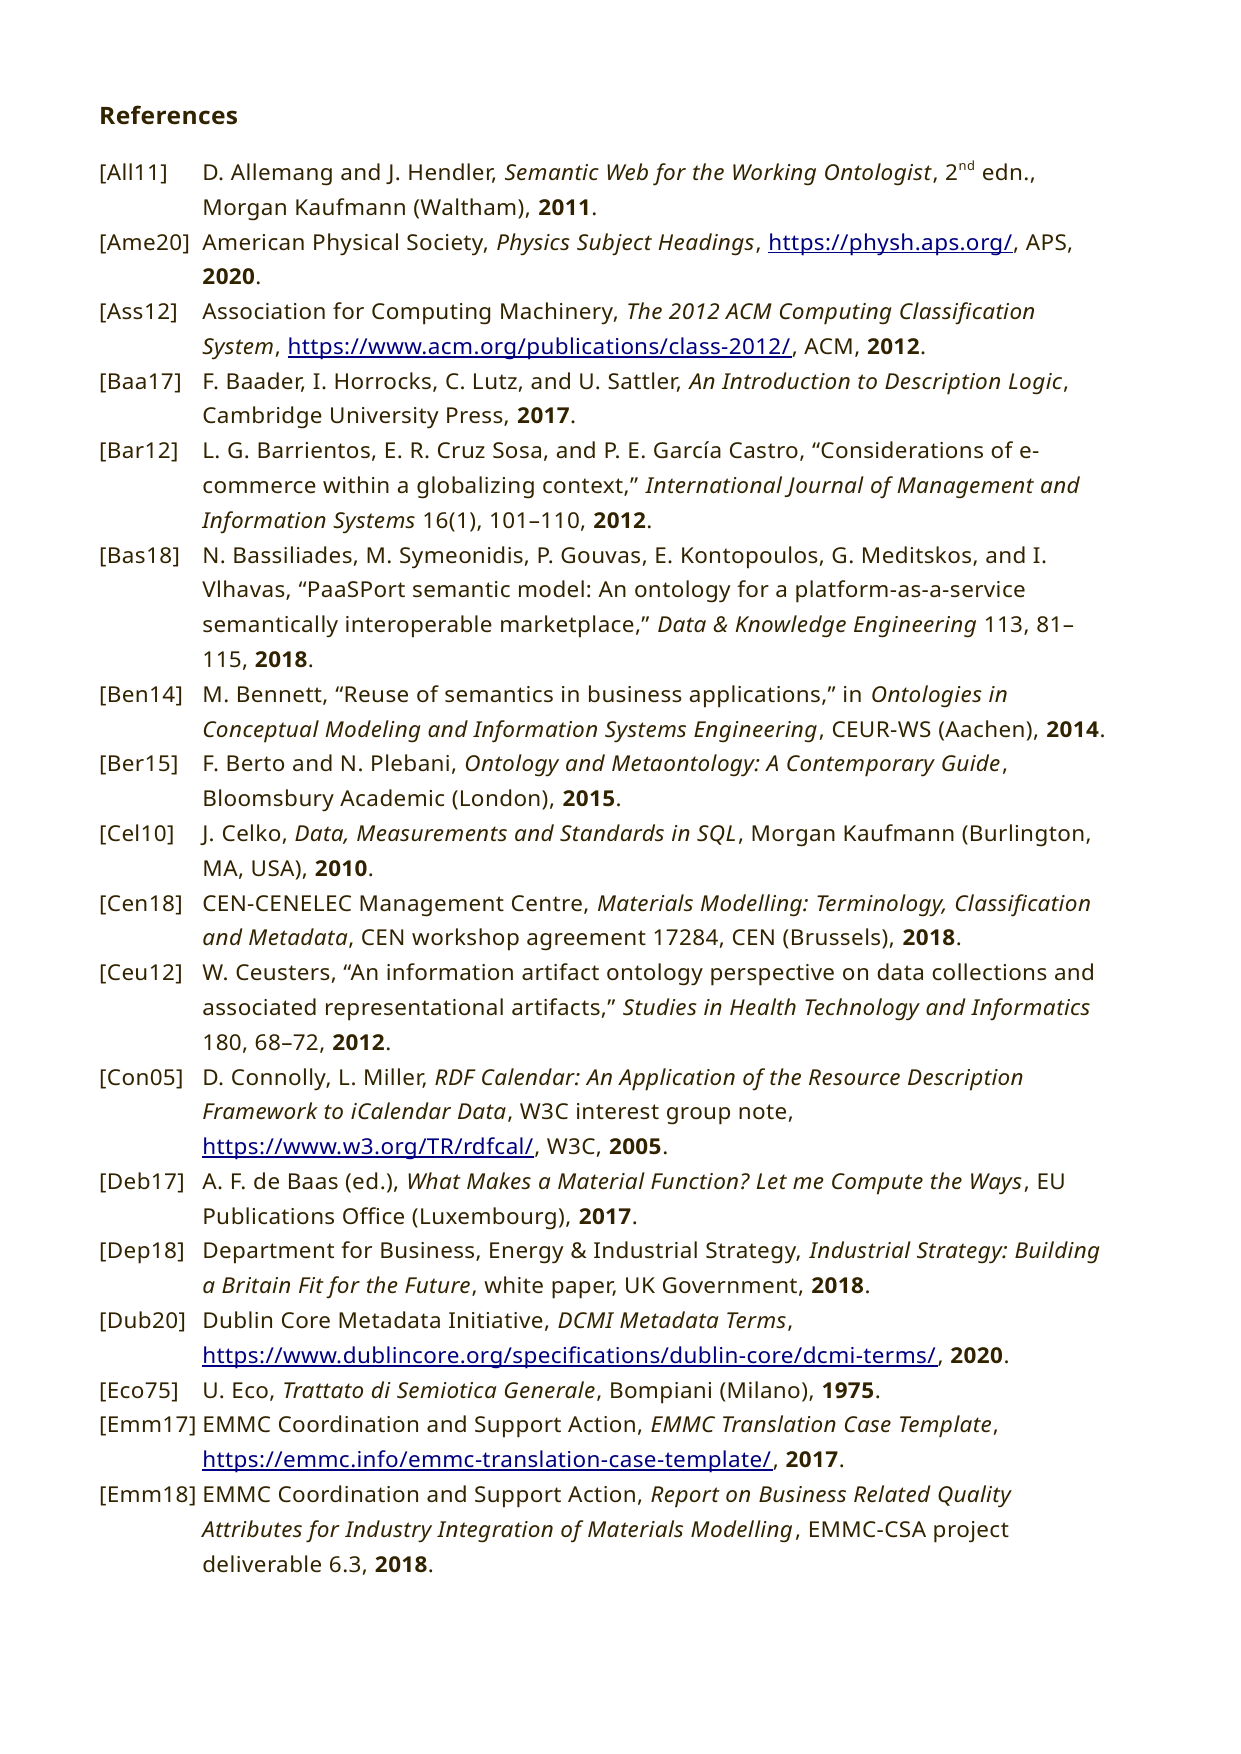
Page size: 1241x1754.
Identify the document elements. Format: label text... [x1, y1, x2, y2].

text [Dep18] Department for Business, Energy & Industrial Strategy, Industrial Strategy: Building a Britain Fit for the Future, white paper, UK Government, 2018. [99, 1236, 1114, 1300]
text [Cel10] J. Celko, Data, Measurements and Standards in SQL, Morgan Kaufmann (Burlington, MA, USA), 2010. [99, 818, 1114, 883]
text [Ass12] Association for Computing Machinery, The 2012 ACM Computing Classification System, https://www.acm.org/publications/class-2012/, ACM, 2012. [99, 296, 1114, 361]
text [Eco75] U. Eco, Trattato di Semiotica Generale, Bompiani (Milano), 1975. [99, 1375, 1114, 1404]
text [Bar12] L. G. Barrientos, E. R. Cruz Sosa, and P. E. García Castro, “Considerations of e-commerce within a globalizing context,” International Journal of Management and Information Systems 16(1), 101–110, 2012. [99, 435, 1114, 535]
text [Ceu12] W. Ceusters, “An information artifact ontology perspective on data collections and associated representational artifacts,” Studies in Health Technology and Informatics 180, 68–72, 2012. [99, 957, 1114, 1057]
text [Bas18] N. Bassiliades, M. Symeonidis, P. Gouvas, E. Kontopoulos, G. Meditskos, and I. Vlhavas, “PaaSPort semantic model: An ontology for a platform-as-a-service semantically interoperable marketplace,” Data & Knowledge Engineering 113, 81–115, 2018. [99, 540, 1114, 674]
text [Deb17] A. F. de Baas (ed.), What Makes a Material Function? Let me Compute the Ways, EU Publications Office (Luxembourg), 2017. [99, 1166, 1114, 1231]
text [Emm18] EMMC Coordination and Support Action, Report on Business Related Quality Attributes for Industry Integration of Materials Modelling, EMMC-CSA project deliverable 6.3, 2018. [99, 1479, 1114, 1578]
text [Ber15] F. Berto and N. Plebani, Ontology and Metaontology: A Contemporary Guide, Bloomsbury Academic (London), 2015. [99, 748, 1114, 813]
text References [99, 99, 1114, 132]
text [Baa17] F. Baader, I. Horrocks, C. Lutz, and U. Sattler, An Introduction to Description Logic, Cambridge University Press, 2017. [99, 366, 1114, 430]
text [Emm17] EMMC Coordination and Support Action, EMMC Translation Case Template, https://emmc.info/emmc-translation-case-template/, 2017. [99, 1409, 1114, 1474]
text [Con05] D. Connolly, L. Miller, RDF Calendar: An Application of the Resource Description Framework to iCalendar Data, W3C interest group note, https://www.w3.org/TR/rdfcal/, W3C, 2005. [99, 1062, 1114, 1161]
text [Dub20] Dublin Core Metadata Initiative, DCMI Metadata Terms, https://www.dublincore.org/specifications/dublin-core/dcmi-terms/, 2020. [99, 1305, 1114, 1370]
text [Ben14] M. Bennett, “Reuse of semantics in business applications,” in Ontologies in Conceptual Modeling and Information Systems Engineering, CEUR-WS (Aachen), 2014. [99, 679, 1114, 743]
text [Cen18] CEN-CENELEC Management Centre, Materials Modelling: Terminology, Classification and Metadata, CEN workshop agreement 17284, CEN (Brussels), 2018. [99, 888, 1114, 952]
text [All11] D. Allemang and J. Hendler, Semantic Web for the Working Ontologist, 2nd edn., Morgan Kaufmann (Waltham), 2011. [99, 157, 1114, 222]
text [Ame20] American Physical Society, Physics Subject Headings, https://physh.aps.org/, APS, 2020. [99, 227, 1114, 291]
